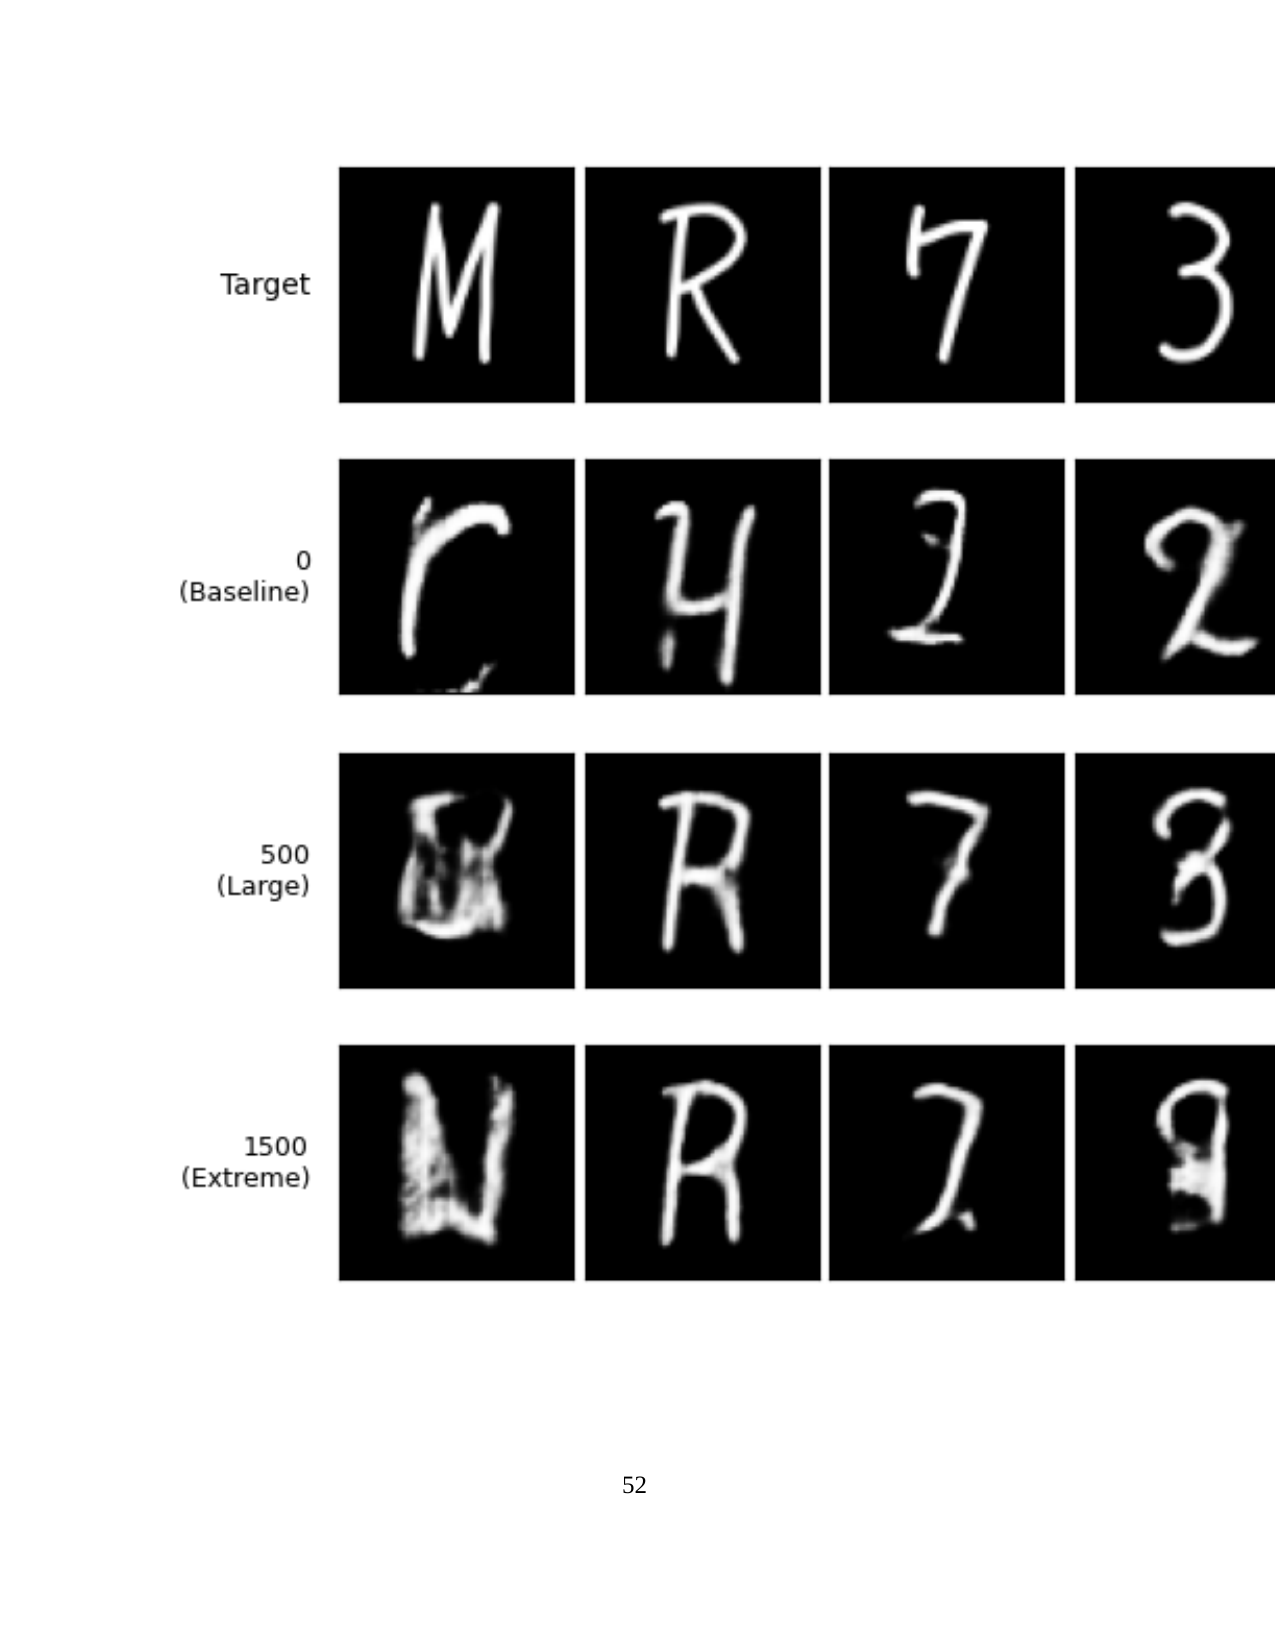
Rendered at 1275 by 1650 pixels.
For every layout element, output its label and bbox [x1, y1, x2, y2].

picture [150, 150, 1275, 1300]
